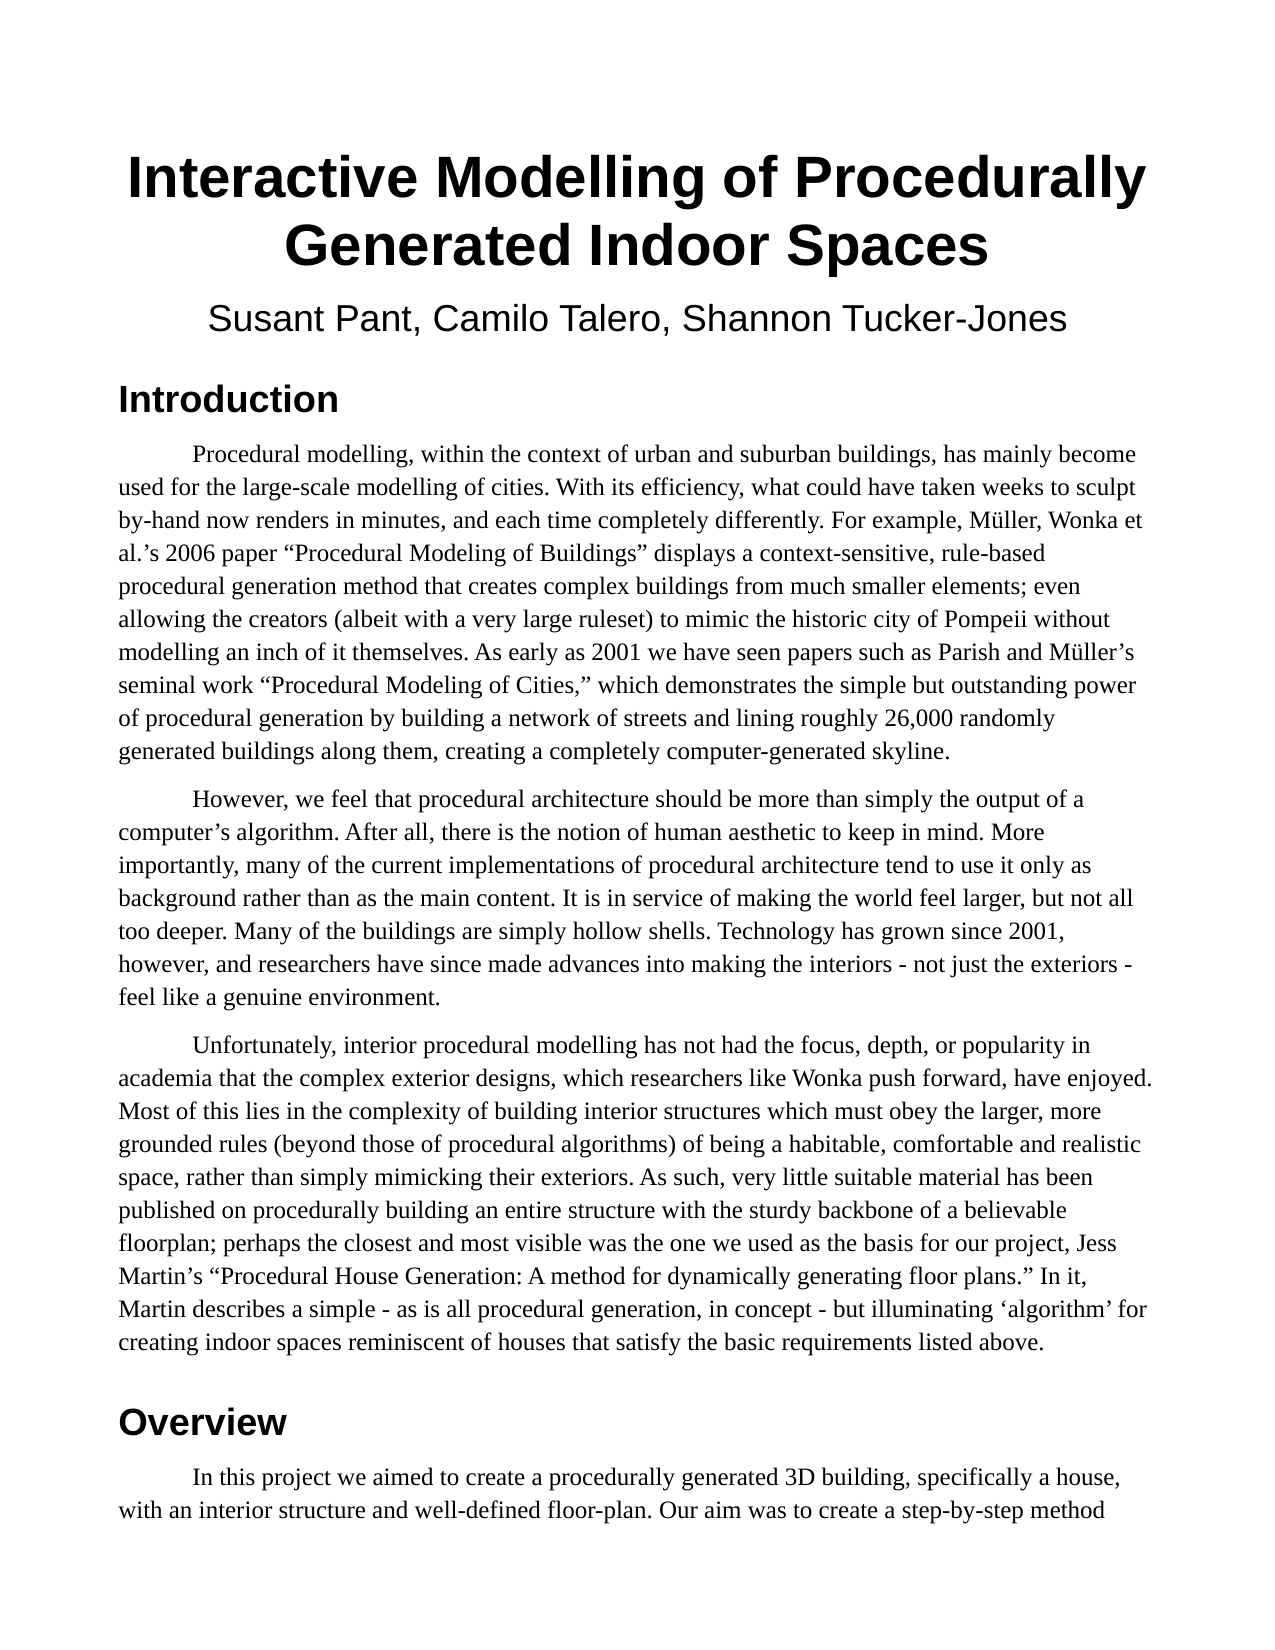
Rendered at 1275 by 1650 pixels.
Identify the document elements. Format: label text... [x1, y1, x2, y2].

title Interactive Modelling of Procedurally Generated Indoor Spaces [118, 143, 1157, 277]
text In this project we aimed to create a procedurally generated 3D building, specifically a house, with an interior structure and well-defined floor-plan. Our aim was to create a step-by-step method [118, 1462, 1157, 1524]
subtitle Introduction [118, 377, 1157, 420]
text Unfortunately, interior procedural modelling has not had the focus, depth, or popularity in academia that the complex exterior designs, which researchers like Wonka push forward, have enjoyed. Most of this lies in the complexity of building interior structures which must obey the larger, more grounded rules (beyond those of procedural algorithms) of being a habitable, comfortable and realistic space, rather than simply mimicking their exteriors. As such, very little suitable material has been published on procedurally building an entire structure with the sturdy backbone of a believable floorplan; perhaps the closest and most visible was the one we used as the basis for our project, Jess Martin’s “Procedural House Generation: A method for dynamically generating floor plans.” In it, Martin describes a simple - as is all procedural generation, in concept - but illuminating ‘algorithm’ for creating indoor spaces reminiscent of houses that satisfy the basic requirements listed above. [118, 1030, 1157, 1356]
text However, we feel that procedural architecture should be more than simply the output of a computer’s algorithm. After all, there is the notion of human aesthetic to keep in mind. More importantly, many of the current implementations of procedural architecture tend to use it only as background rather than as the main content. It is in service of making the world feel larger, but not all too deeper. Many of the buildings are simply hollow shells. Technology has grown since 2001, however, and researchers have since made advances into making the interiors - not just the exteriors - feel like a genuine environment. [118, 784, 1157, 1011]
text Procedural modelling, within the context of urban and suburban buildings, has mainly become used for the large-scale modelling of cities. With its efficiency, what could have taken weeks to sculpt by-hand now renders in minutes, and each time completely differently. For example, Müller, Wonka et al.’s 2006 paper “Procedural Modeling of Buildings” displays a context-sensitive, rule-based procedural generation method that creates complex buildings from much smaller elements; even allowing the creators (albeit with a very large ruleset) to mimic the historic city of Pompeii without modelling an inch of it themselves. As early as 2001 we have seen papers such as Parish and Müller’s seminal work “Procedural Modeling of Cities,” which demonstrates the simple but outstanding power of procedural generation by building a network of streets and lining roughly 26,000 randomly generated buildings along them, creating a completely computer-generated skyline. [118, 439, 1157, 765]
subtitle Overview [118, 1399, 1157, 1443]
subtitle Susant Pant, Camilo Talero, Shannon Tucker-Jones [118, 296, 1157, 339]
